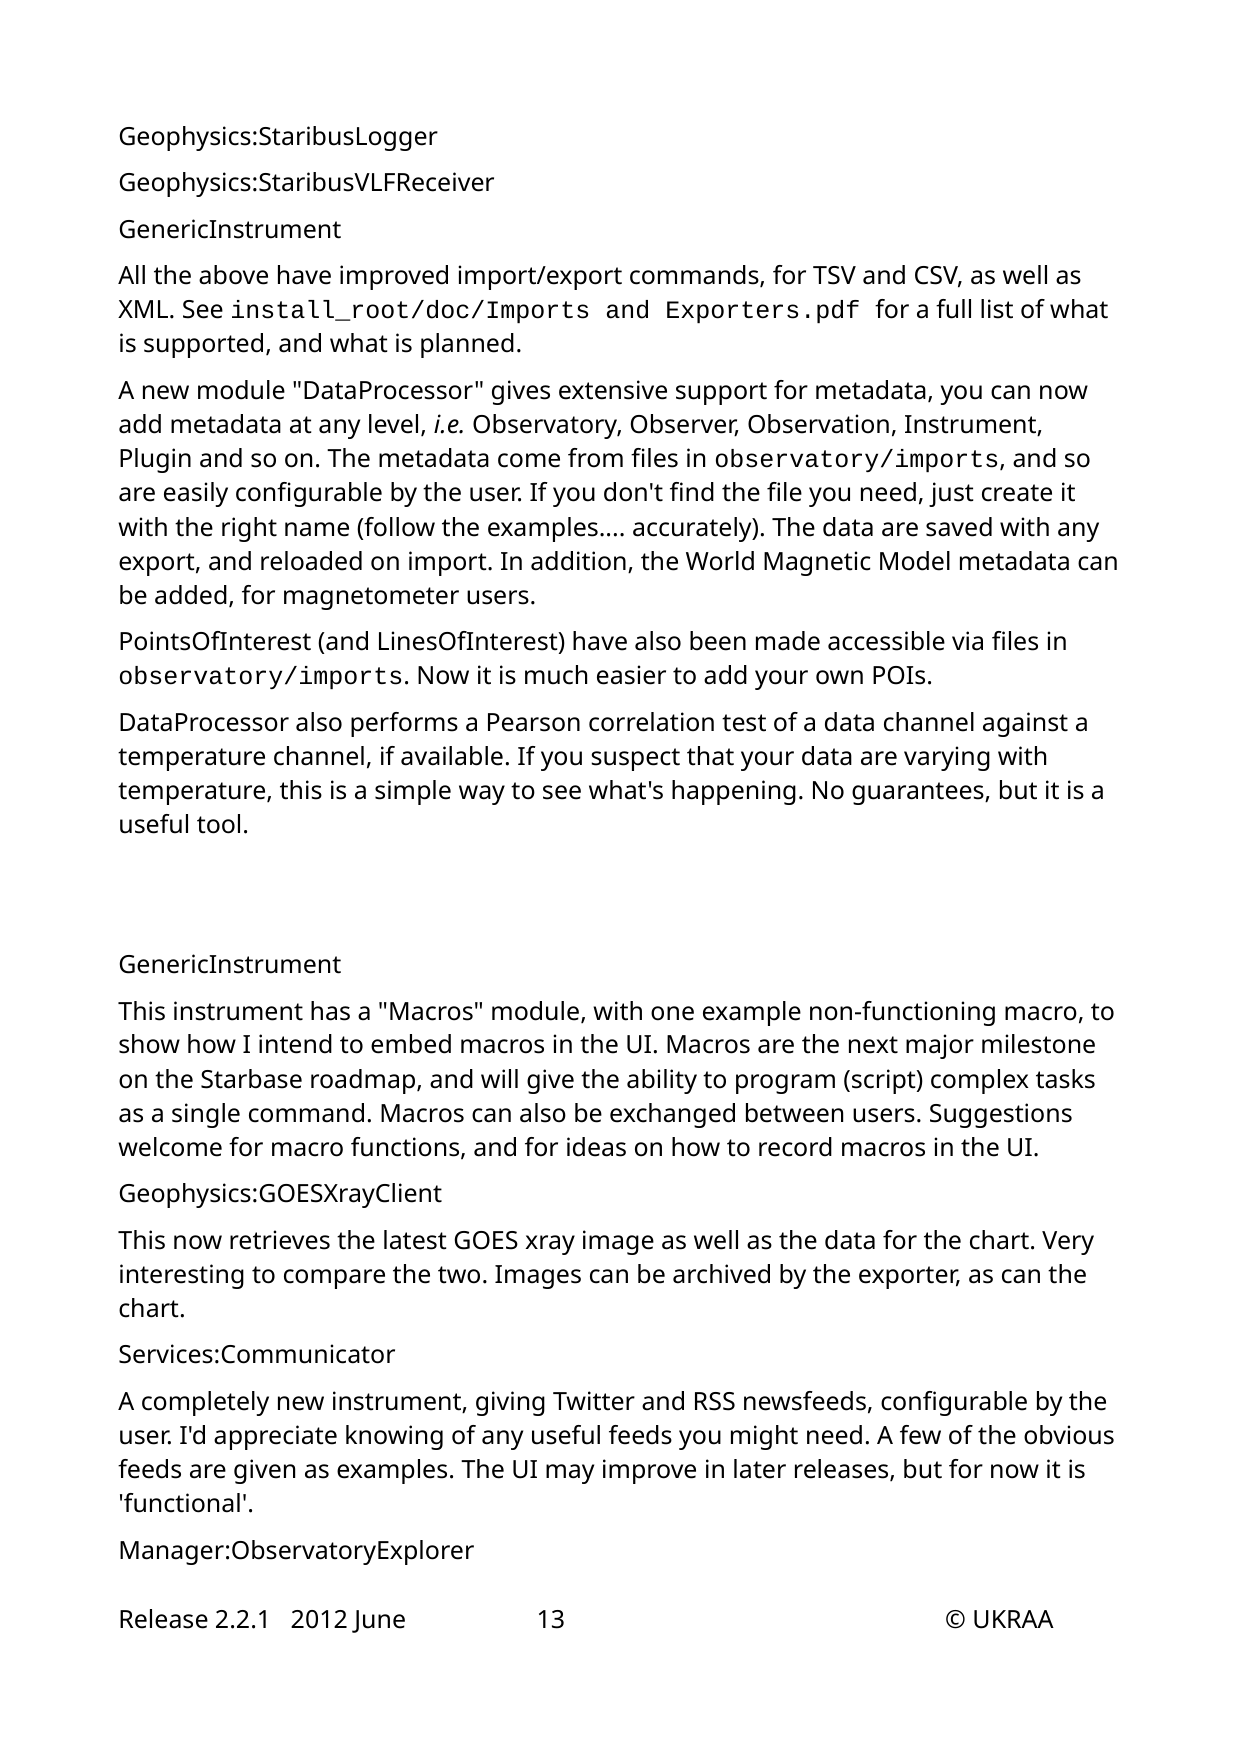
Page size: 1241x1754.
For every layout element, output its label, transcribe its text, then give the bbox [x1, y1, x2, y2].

text Services:Communicator [118, 1337, 1122, 1371]
text A completely new instrument, giving Twitter and RSS newsfeeds, configurable by the user. I'd appreciate knowing of any useful feeds you might need. A few of the obvious feeds are given as examples. The UI may improve in later releases, but for now it is 'functional'. [118, 1384, 1122, 1520]
text Geophysics:GOESXrayClient [118, 1176, 1122, 1210]
text This instrument has a "Macros" module, with one example non-functioning macro, to show how I intend to embed macros in the UI. Macros are the next major milestone on the Starbase roadmap, and will give the ability to program (script) complex tasks as a single command. Macros can also be exchanged between users. Suggestions welcome for macro functions, and for ideas on how to record macros in the UI. [118, 993, 1122, 1163]
text DataProcessor also performs a Pearson correlation test of a data channel against a temperature channel, if available. If you suspect that your data are varying with temperature, this is a simple way to see what's happening. No guarantees, but it is a useful tool. [118, 705, 1122, 841]
text PointsOfInterest (and LinesOfInterest) have also been made accessible via files in observatory/imports. Now it is much easier to add your own POIs. [118, 624, 1122, 692]
text All the above have improved import/export commands, for TSV and CSV, as well as XML. See install_root/doc/Imports and Exporters.pdf for a full list of what is supported, and what is planned. [118, 258, 1122, 360]
text GenericInstrument [118, 947, 1122, 981]
text This now retrieves the latest GOES xray image as well as the data for the chart. Very interesting to compare the two. Images can be archived by the exporter, as can the chart. [118, 1222, 1122, 1325]
text Geophysics:StaribusVLFReceiver [118, 165, 1122, 199]
text Manager:ObservatoryExplorer [118, 1532, 1122, 1567]
text Geophysics:StaribusLogger [118, 118, 1122, 152]
text GenericInstrument [118, 211, 1122, 245]
text A new module "DataProcessor" gives extensive support for metadata, you can now add metadata at any level, i.e. Observatory, Observer, Observation, Instrument, Plugin and so on. The metadata come from files in observatory/imports, and so are easily configurable by the user. If you don't find the file you need, just create it with the right name (follow the examples.... accurately). The data are saved with any export, and reloaded on import. In addition, the World Magnetic Model metadata can be added, for magnetometer users. [118, 373, 1122, 611]
